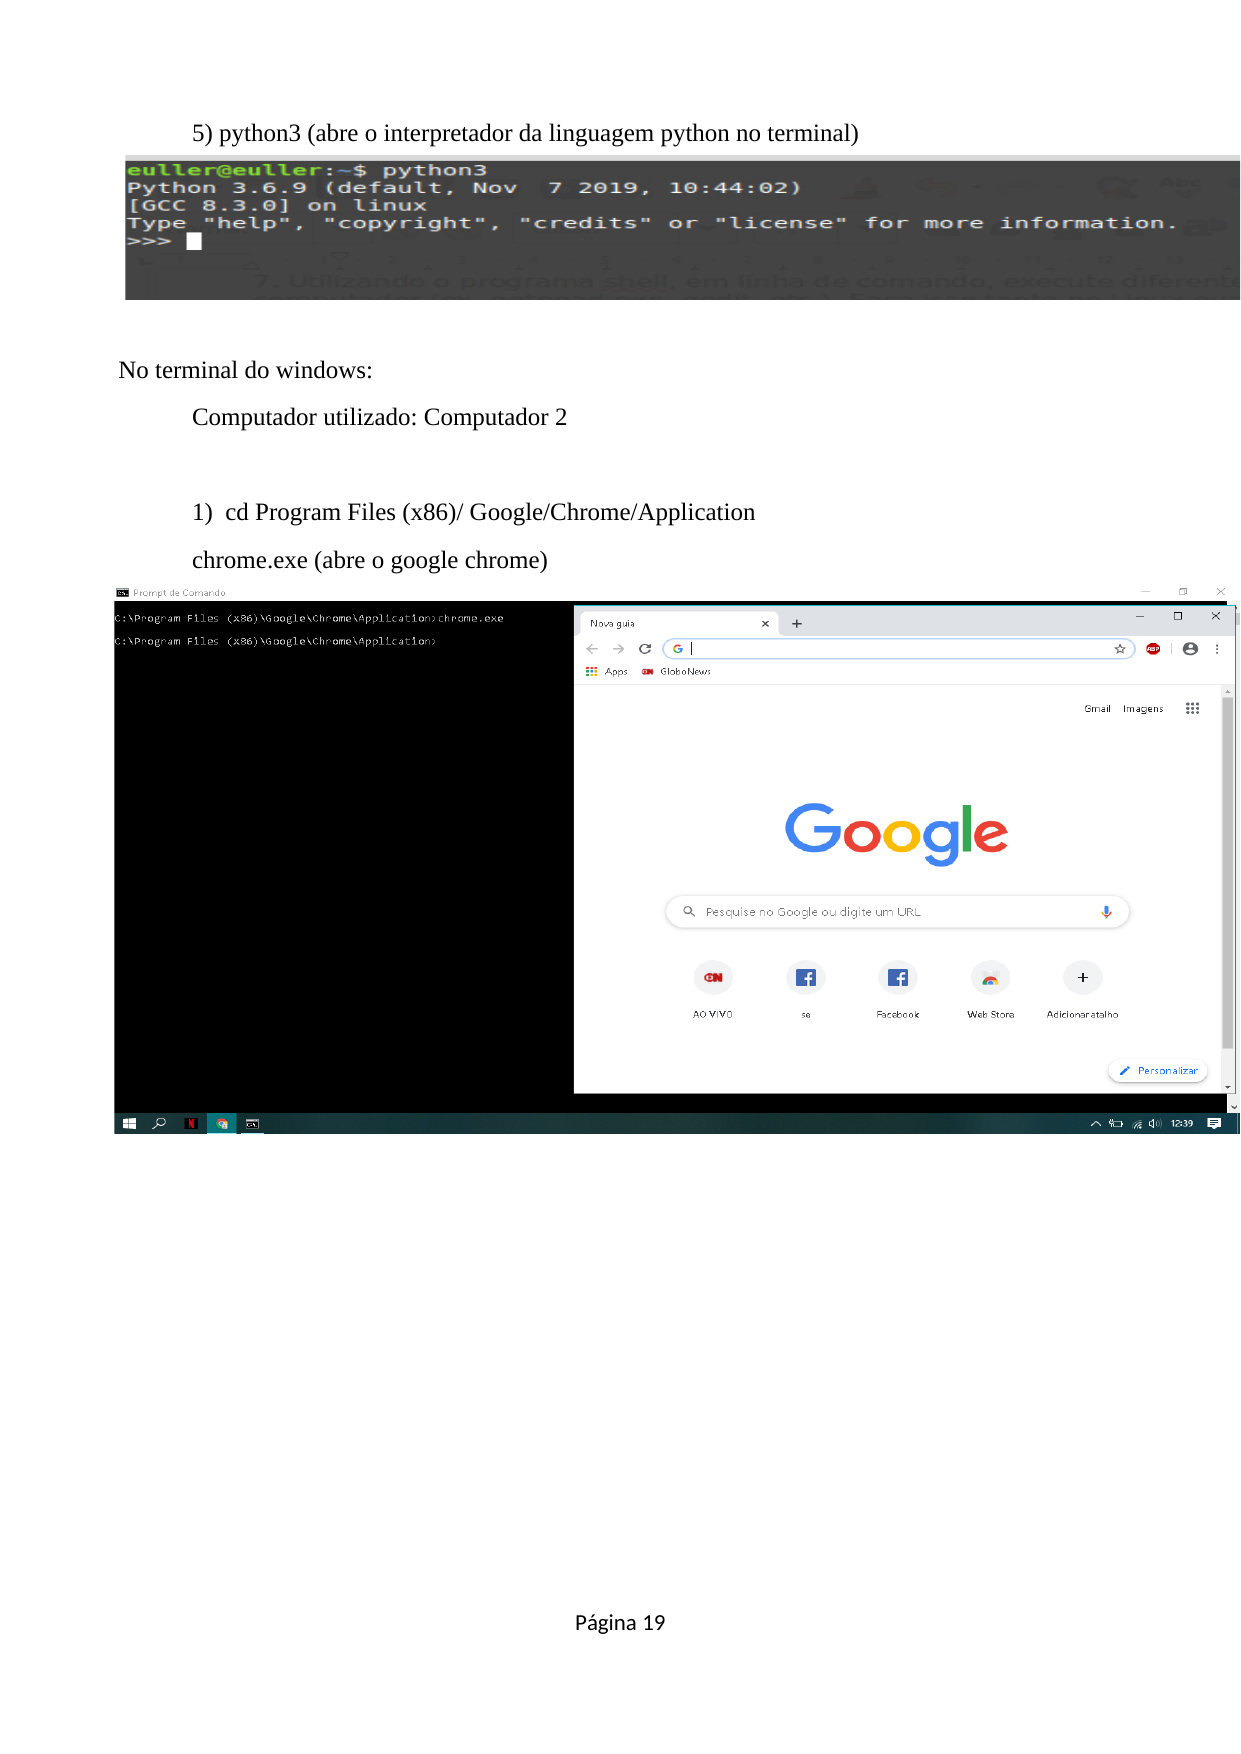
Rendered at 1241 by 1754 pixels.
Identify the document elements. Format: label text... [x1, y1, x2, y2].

text 1) cd Program Files (x86)/ Google/Chrome/Application [118, 497, 1122, 526]
text chrome.exe (abre o google chrome) [118, 545, 1122, 573]
text 5) python3 (abre o interpretador da linguagem python no terminal) [118, 118, 1122, 147]
text Computador utilizado: Computador 2 [118, 402, 1122, 431]
picture [114, 584, 1240, 1134]
text No terminal do windows: [118, 355, 1122, 384]
